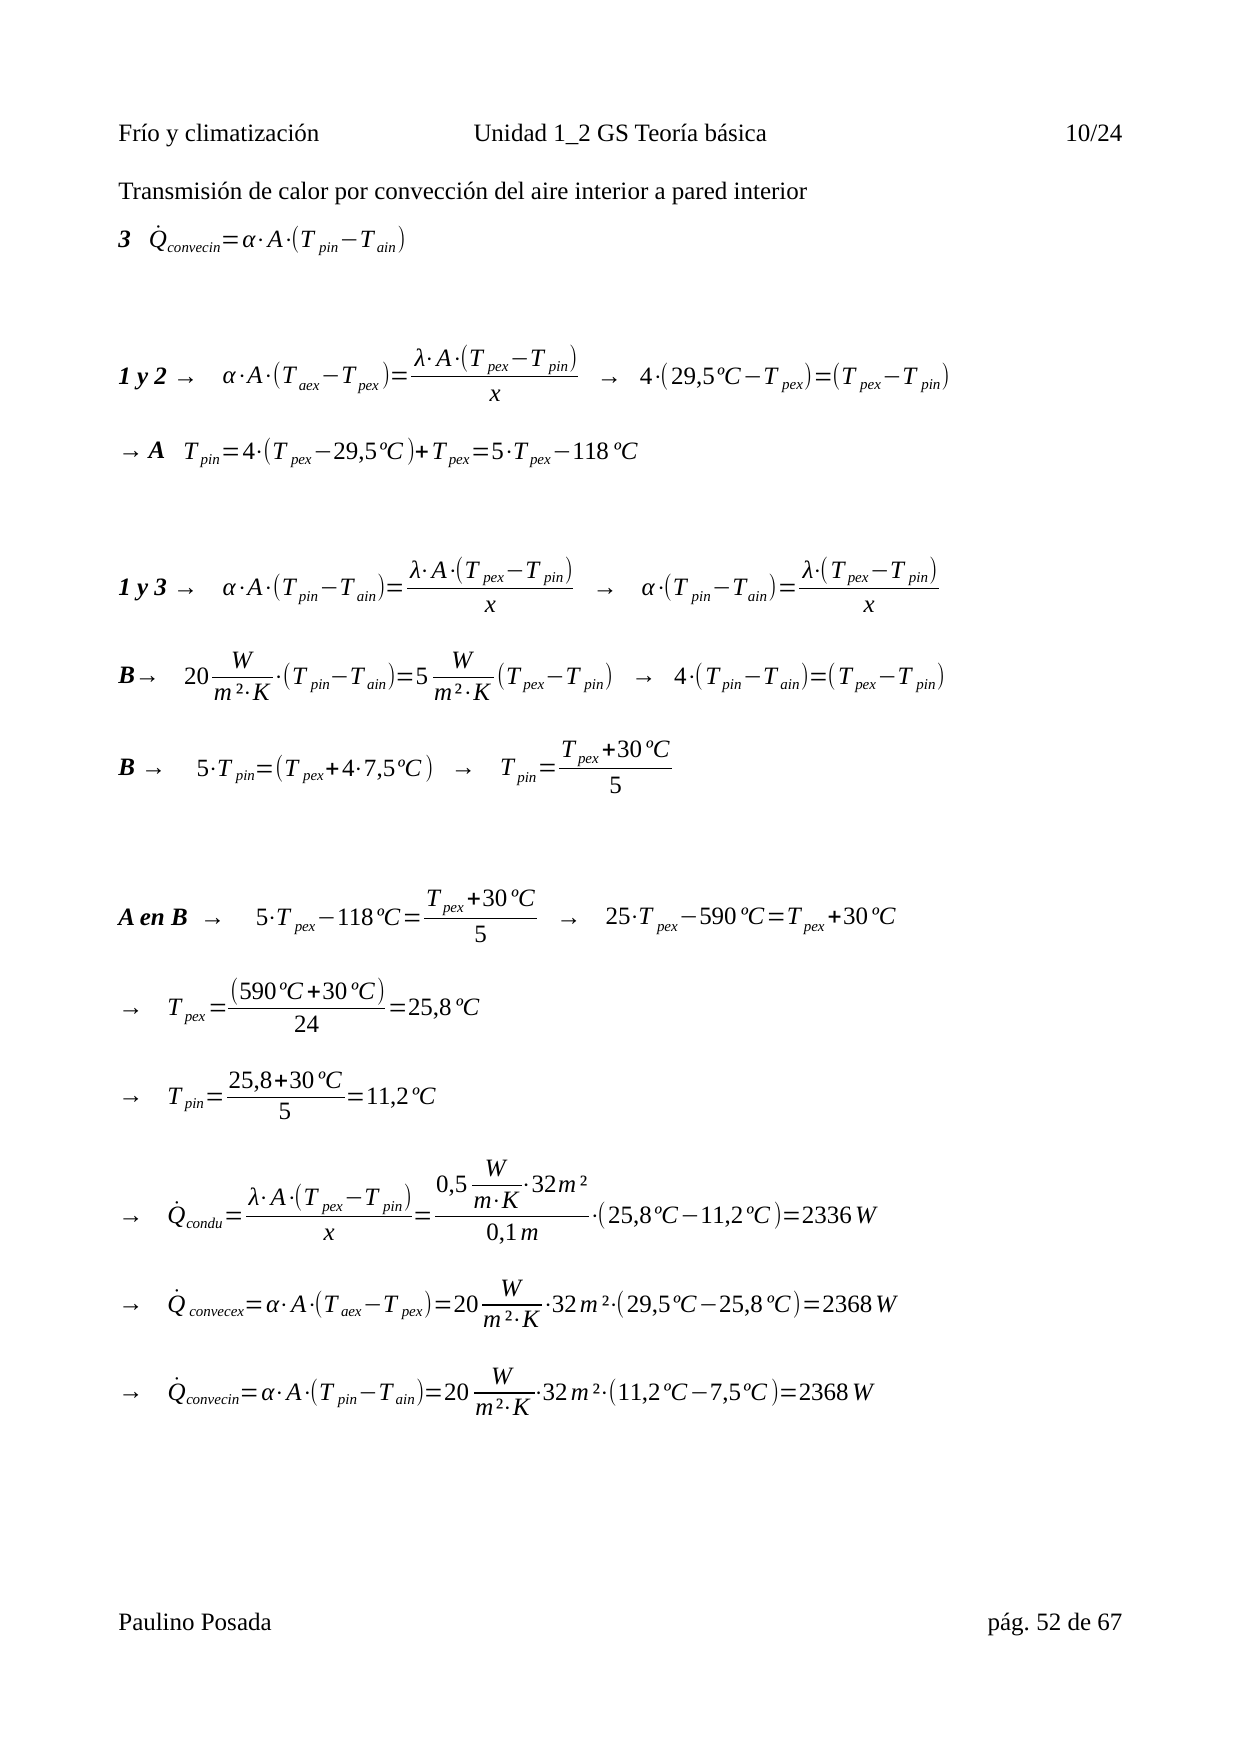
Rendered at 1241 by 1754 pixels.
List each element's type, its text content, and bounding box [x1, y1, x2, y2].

text → [118, 1274, 1122, 1334]
text A en B → → [118, 885, 1122, 948]
text → [118, 977, 1122, 1038]
text → [118, 1363, 1122, 1422]
text 1 y 3 → → [118, 555, 1122, 618]
text → [118, 1155, 1122, 1246]
text → A [118, 436, 1122, 468]
text Transmisión de calor por convección del aire interior a pared interior [118, 176, 1122, 205]
text 3 [118, 224, 1122, 256]
text → [118, 1067, 1122, 1126]
text B → → [118, 735, 1122, 798]
text B→ → [118, 647, 1122, 706]
text 1 y 2 → → [118, 343, 1122, 407]
